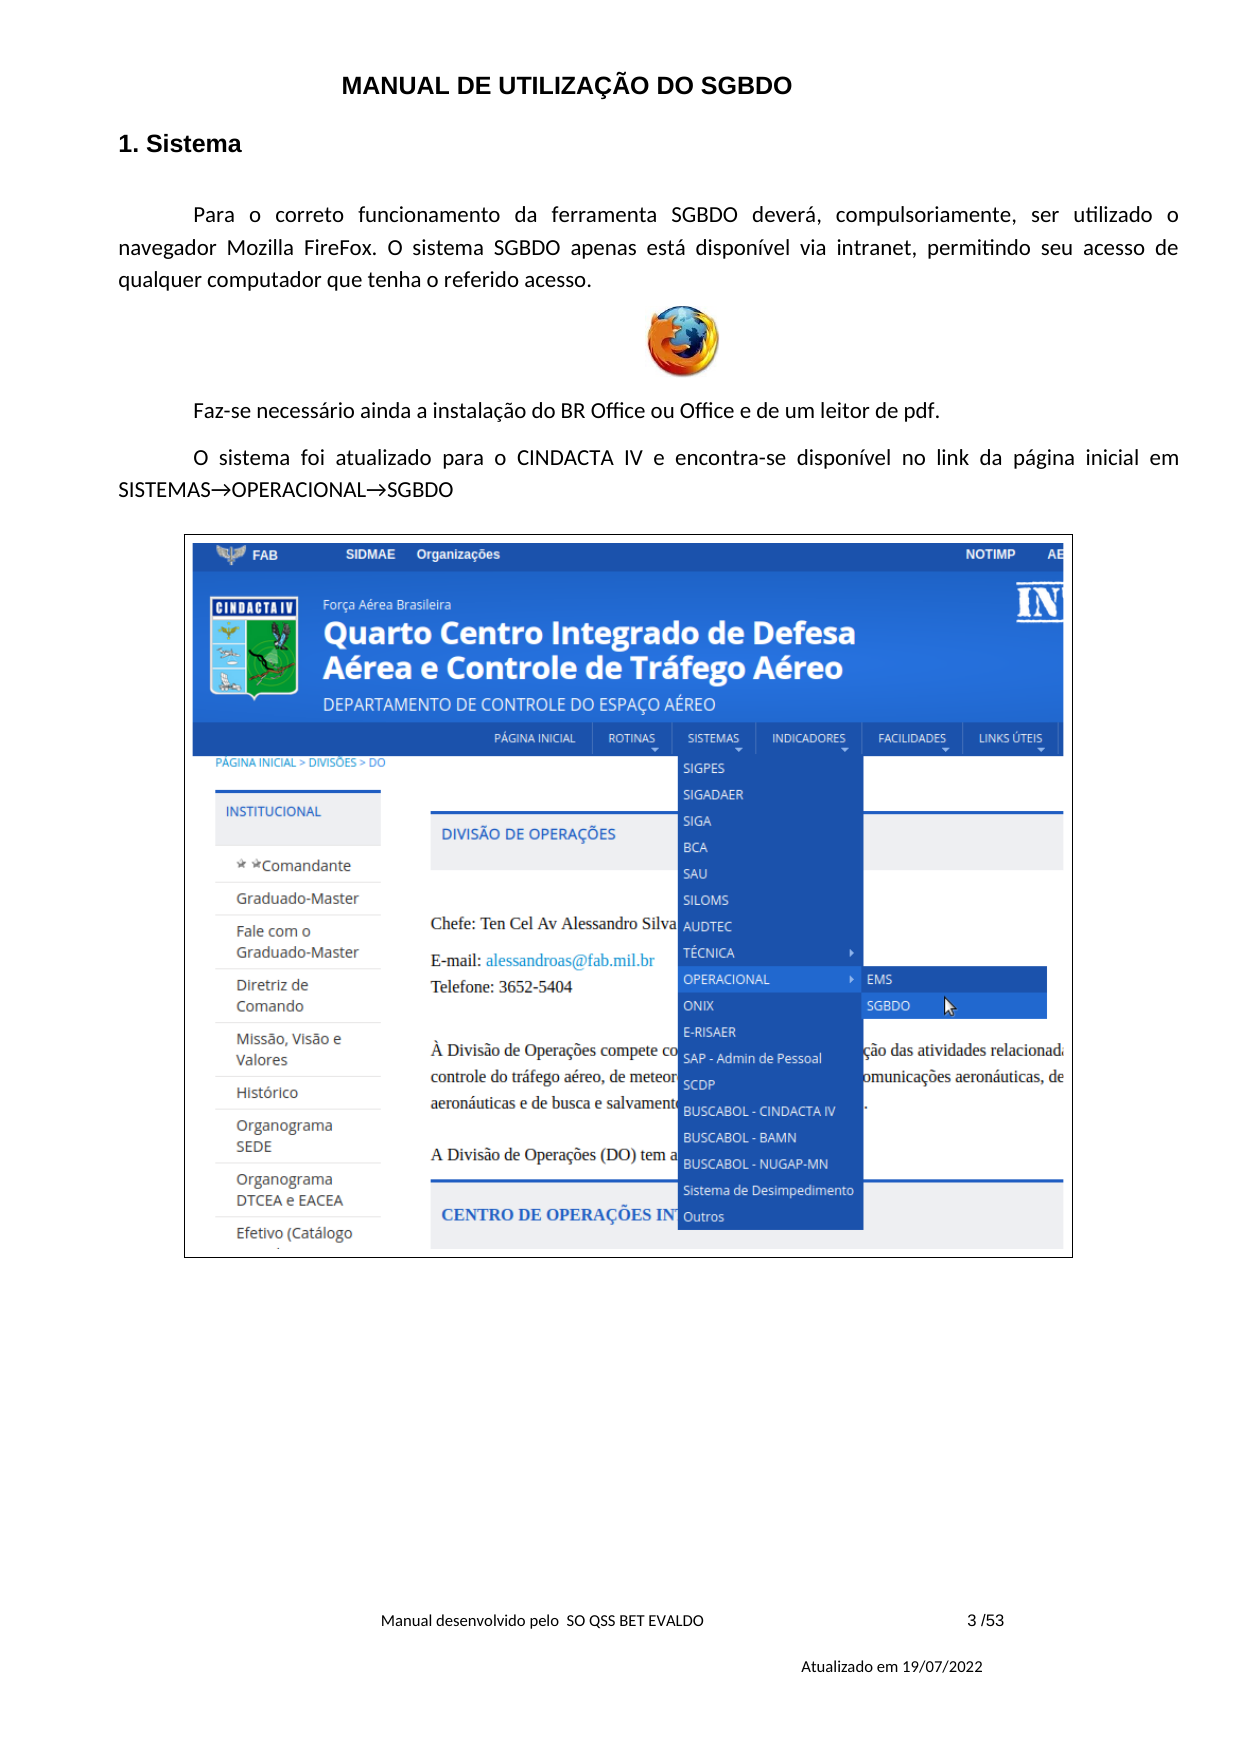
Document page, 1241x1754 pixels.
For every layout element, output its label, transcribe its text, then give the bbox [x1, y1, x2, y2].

text O sistema foi atualizado para o CINDACTA IV e encontra-se disponível no link da página inicial em SISTEMAS→OPERACIONAL→SGBDO [118, 443, 1181, 504]
text MANUAL DE UTILIZAÇÃO DO SGBDO [118, 71, 1023, 99]
picture [645, 306, 720, 378]
text Faz-se necessário ainda a instalação do BR Office ou Office e de um leitor de pdf. [118, 397, 1181, 425]
subtitle 1. Sistema [118, 128, 1023, 157]
picture [192, 543, 1064, 1249]
text Para o correto funcionamento da ferramenta SGBDO deverá, compulsoriamente, ser utilizado o navegador Mozilla FireFox. O sistema SGBDO apenas está disponível via intranet, permitindo seu acesso de qualquer computador que tenha o referido acesso. [118, 201, 1181, 378]
